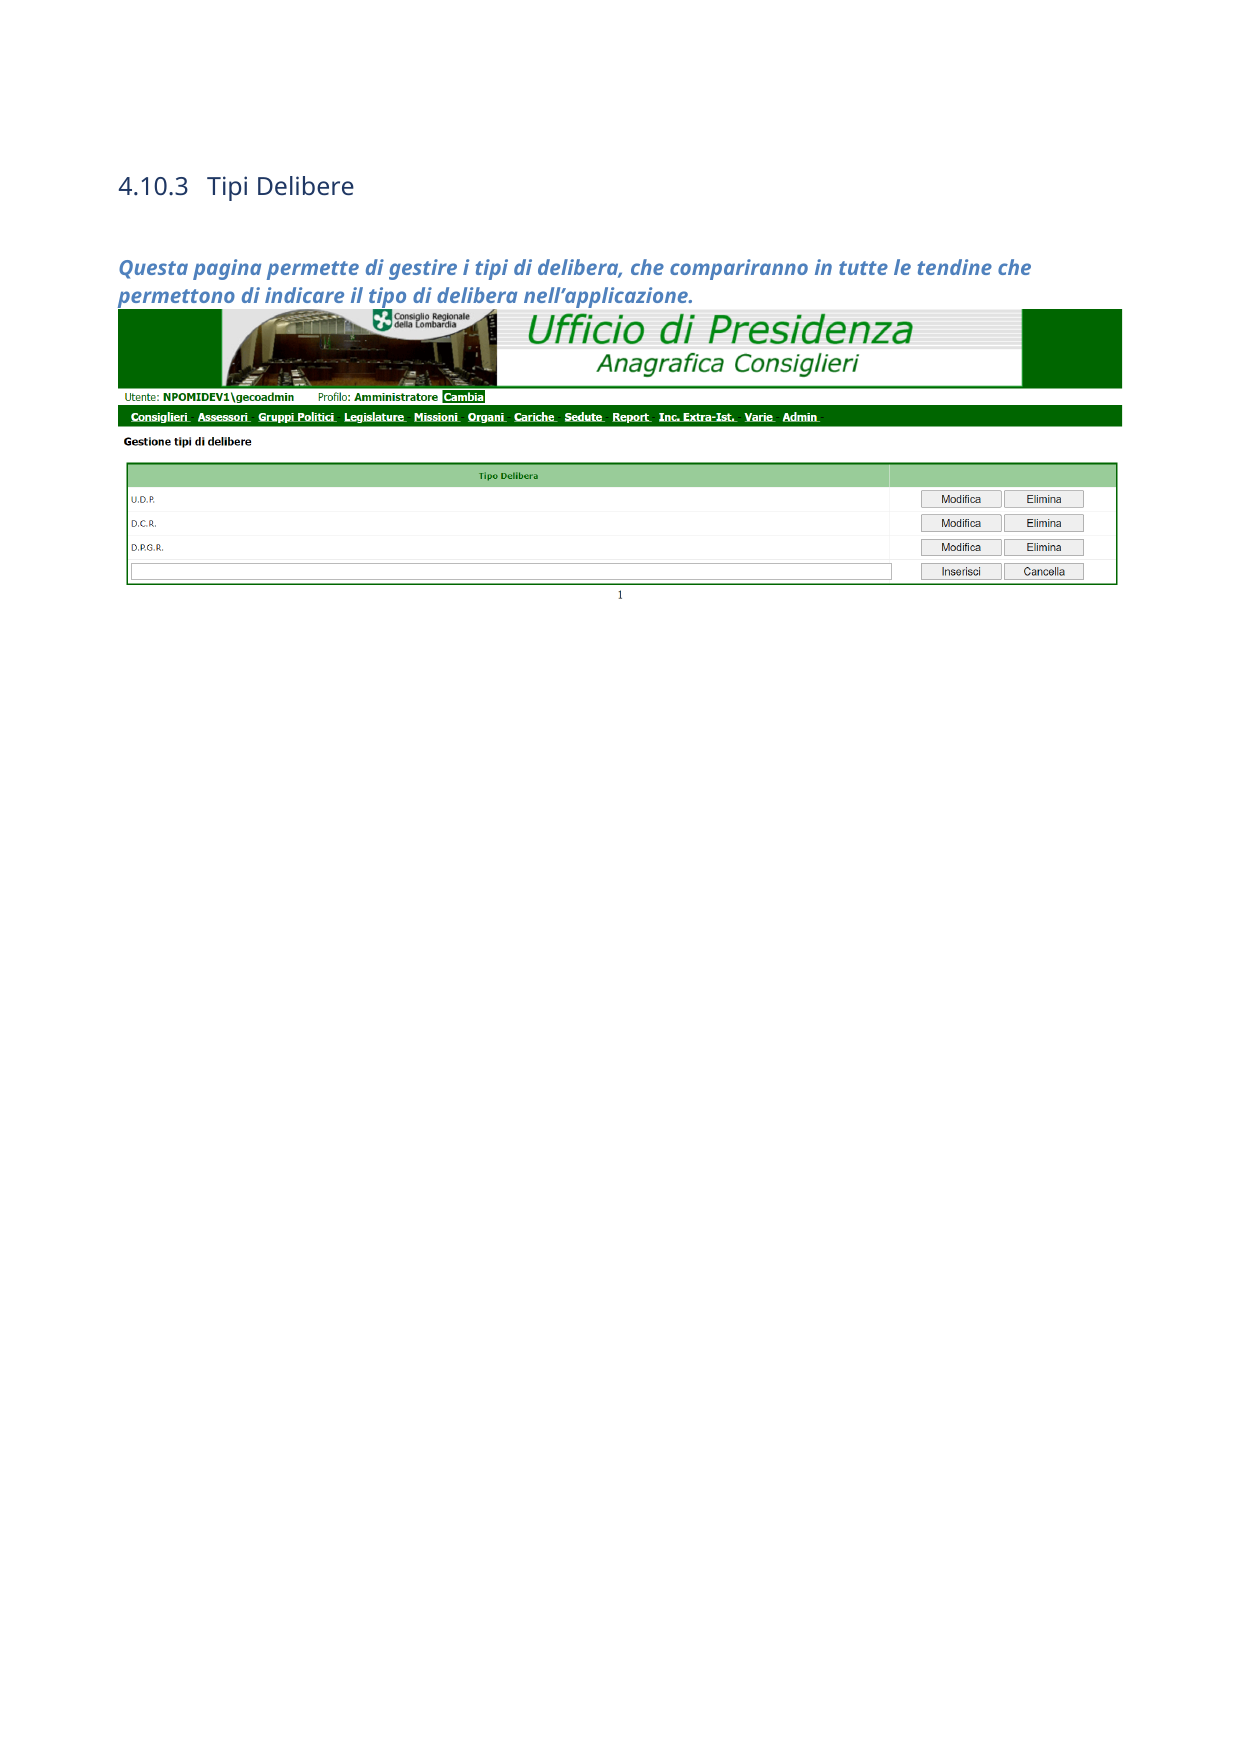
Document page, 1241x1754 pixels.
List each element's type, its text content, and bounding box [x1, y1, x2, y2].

text Questa pagina permette di gestire i tipi di delibera, che compariranno in tutte le tendine che permettono di indicare il tipo di delibera nell’applicazione. [118, 253, 1122, 309]
list Tipi Delibere [118, 168, 1122, 202]
